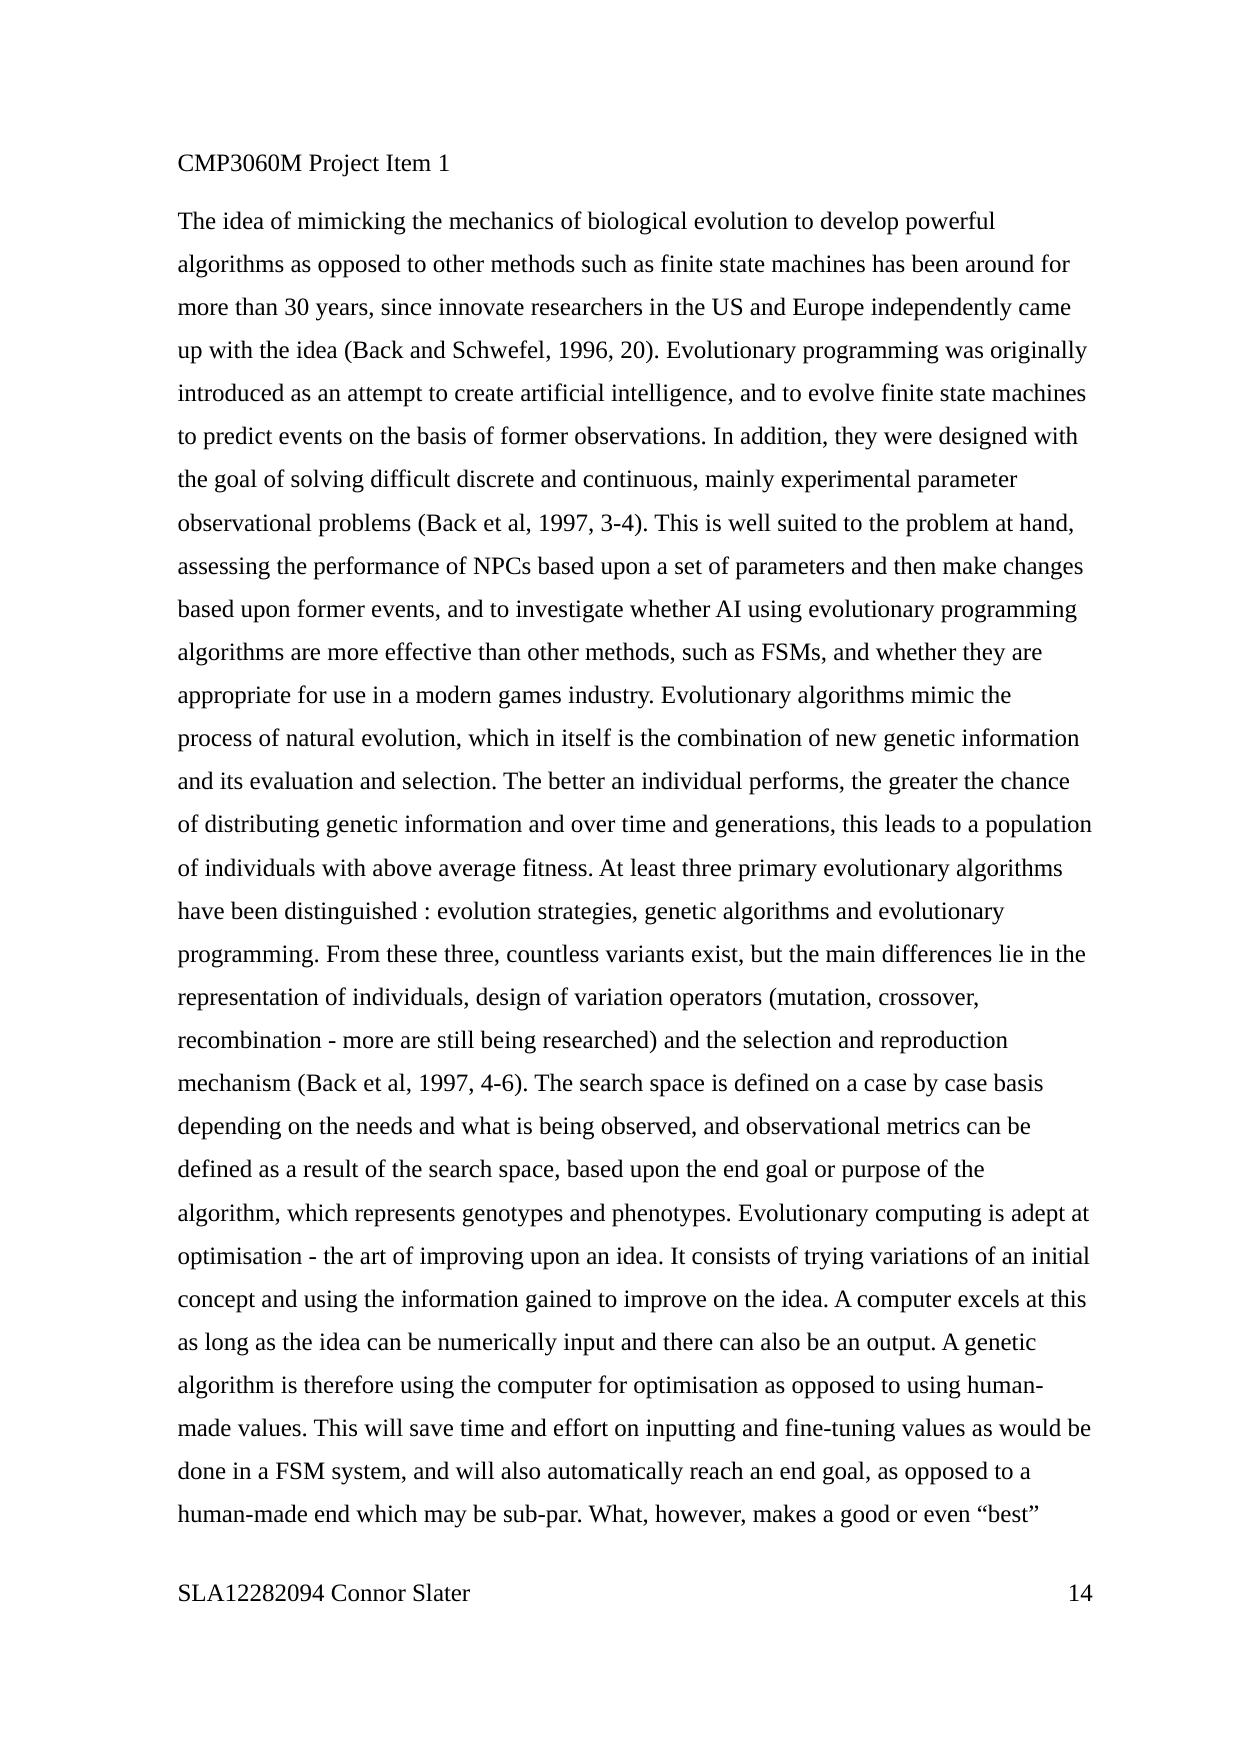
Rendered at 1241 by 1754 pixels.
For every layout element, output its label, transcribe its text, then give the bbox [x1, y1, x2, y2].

text The idea of mimicking the mechanics of biological evolution to develop powerful algorithms as opposed to other methods such as finite state machines has been around for more than 30 years, since innovate researchers in the US and Europe independently came up with the idea (Back and Schwefel, 1996, 20). Evolutionary programming was originally introduced as an attempt to create artificial intelligence, and to evolve finite state machines to predict events on the basis of former observations. In addition, they were designed with the goal of solving difficult discrete and continuous, mainly experimental parameter observational problems (Back et al, 1997, 3-4). This is well suited to the problem at hand, assessing the performance of NPCs based upon a set of parameters and then make changes based upon former events, and to investigate whether AI using evolutionary programming algorithms are more effective than other methods, such as FSMs, and whether they are appropriate for use in a modern games industry. Evolutionary algorithms mimic the process of natural evolution, which in itself is the combination of new genetic information and its evaluation and selection. The better an individual performs, the greater the chance of distributing genetic information and over time and generations, this leads to a population of individuals with above average fitness. At least three primary evolutionary algorithms have been distinguished : evolution strategies, genetic algorithms and evolutionary programming. From these three, countless variants exist, but the main differences lie in the representation of individuals, design of variation operators (mutation, crossover, recombination - more are still being researched) and the selection and reproduction mechanism (Back et al, 1997, 4-6). The search space is defined on a case by case basis depending on the needs and what is being observed, and observational metrics can be defined as a result of the search space, based upon the end goal or purpose of the algorithm, which represents genotypes and phenotypes. Evolutionary computing is adept at optimisation - the art of improving upon an idea. It consists of trying variations of an initial concept and using the information gained to improve on the idea. A computer excels at this as long as the idea can be numerically input and there can also be an output. A genetic algorithm is therefore using the computer for optimisation as opposed to using human-made values. This will save time and effort on inputting and fine-tuning values as would be done in a FSM system, and will also automatically reach an end goal, as opposed to a human-made end which may be sub-par. What, however, makes a good or even “best” [177, 206, 1093, 1528]
